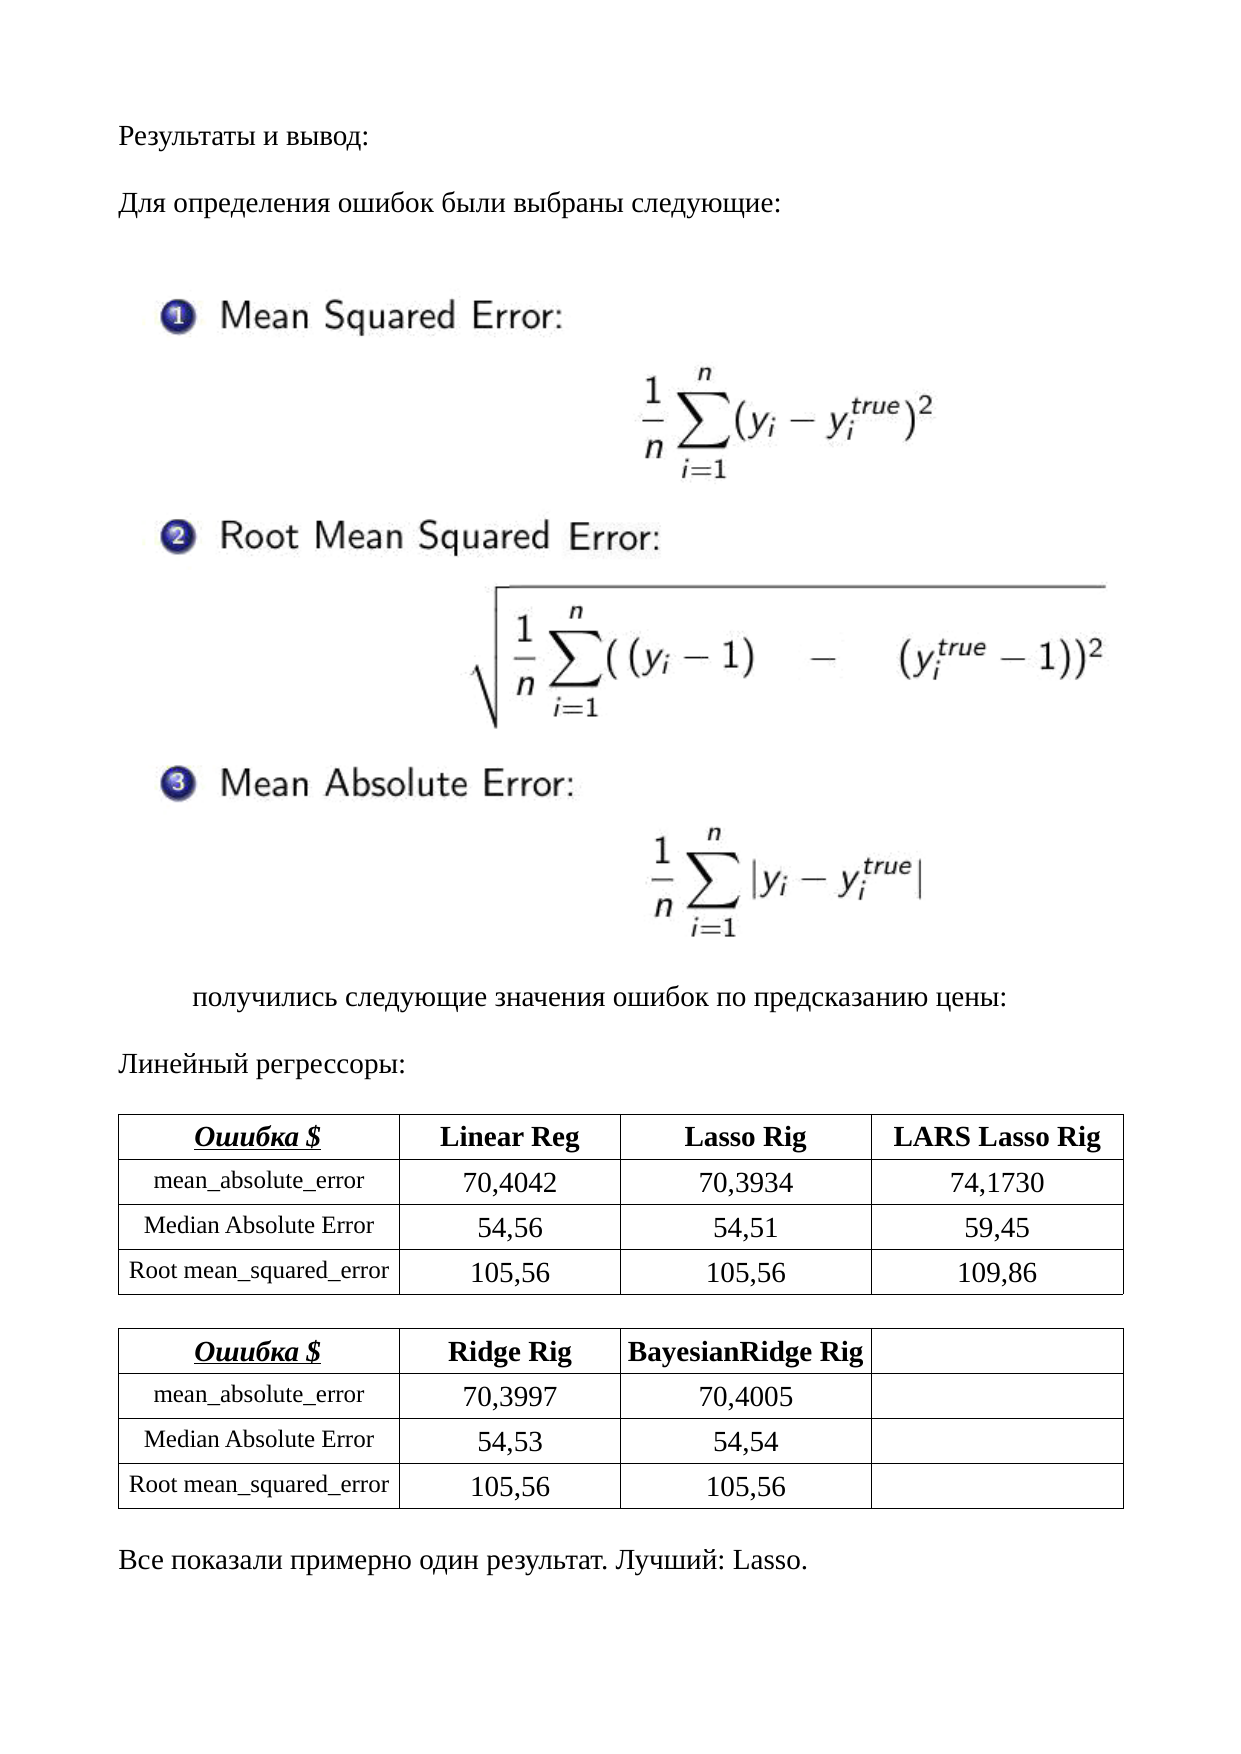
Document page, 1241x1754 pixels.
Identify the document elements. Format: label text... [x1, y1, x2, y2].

text Для определения ошибок были выбраны следующие: [118, 185, 1122, 219]
table_cell 109,86 [872, 1250, 1123, 1294]
table_header Linear Reg [400, 1115, 620, 1159]
table_cell [872, 1374, 1123, 1418]
table_cell 59,45 [872, 1205, 1123, 1249]
table_cell 54,53 [400, 1419, 620, 1463]
table_header LARS Lasso Rig [872, 1115, 1123, 1159]
table_cell 54,56 [400, 1205, 620, 1249]
table_cell 54,51 [621, 1205, 871, 1249]
table_cell 70,4005 [621, 1374, 871, 1418]
table_header Lasso Rig [621, 1115, 871, 1159]
table_cell 70,3934 [621, 1160, 871, 1204]
table_cell mean_absolute_error [119, 1374, 399, 1418]
table_cell [872, 1419, 1123, 1463]
table_cell Median Absolute Error [119, 1205, 399, 1249]
table_cell 74,1730 [872, 1160, 1123, 1204]
table_header Ошибка $ [119, 1329, 399, 1373]
table_header Ridge Rig [400, 1329, 620, 1373]
text получились следующие значения ошибок по предсказанию цены: [118, 979, 1122, 1013]
table_cell Root mean_squared_error [119, 1464, 399, 1508]
text Все показали примерно один результат. Лучший: Lasso. [118, 1542, 1122, 1575]
table_cell [872, 1464, 1123, 1508]
table_cell 54,54 [621, 1419, 871, 1463]
table_cell mean_absolute_error [119, 1160, 399, 1204]
picture [118, 252, 1123, 946]
text Результаты и вывод: [118, 118, 1122, 152]
table_cell 105,56 [621, 1464, 871, 1508]
table_cell 105,56 [400, 1250, 620, 1294]
table_cell 70,3997 [400, 1374, 620, 1418]
table_cell 105,56 [621, 1250, 871, 1294]
table_cell Root mean_squared_error [119, 1250, 399, 1294]
table_cell 70,4042 [400, 1160, 620, 1204]
table_cell 105,56 [400, 1464, 620, 1508]
table_header [872, 1329, 1123, 1373]
table_cell Median Absolute Error [119, 1419, 399, 1463]
table_header Ошибка $ [119, 1115, 399, 1159]
text Линейный регрессоры: [118, 1047, 1122, 1080]
table_header BayesianRidge Rig [621, 1329, 871, 1373]
